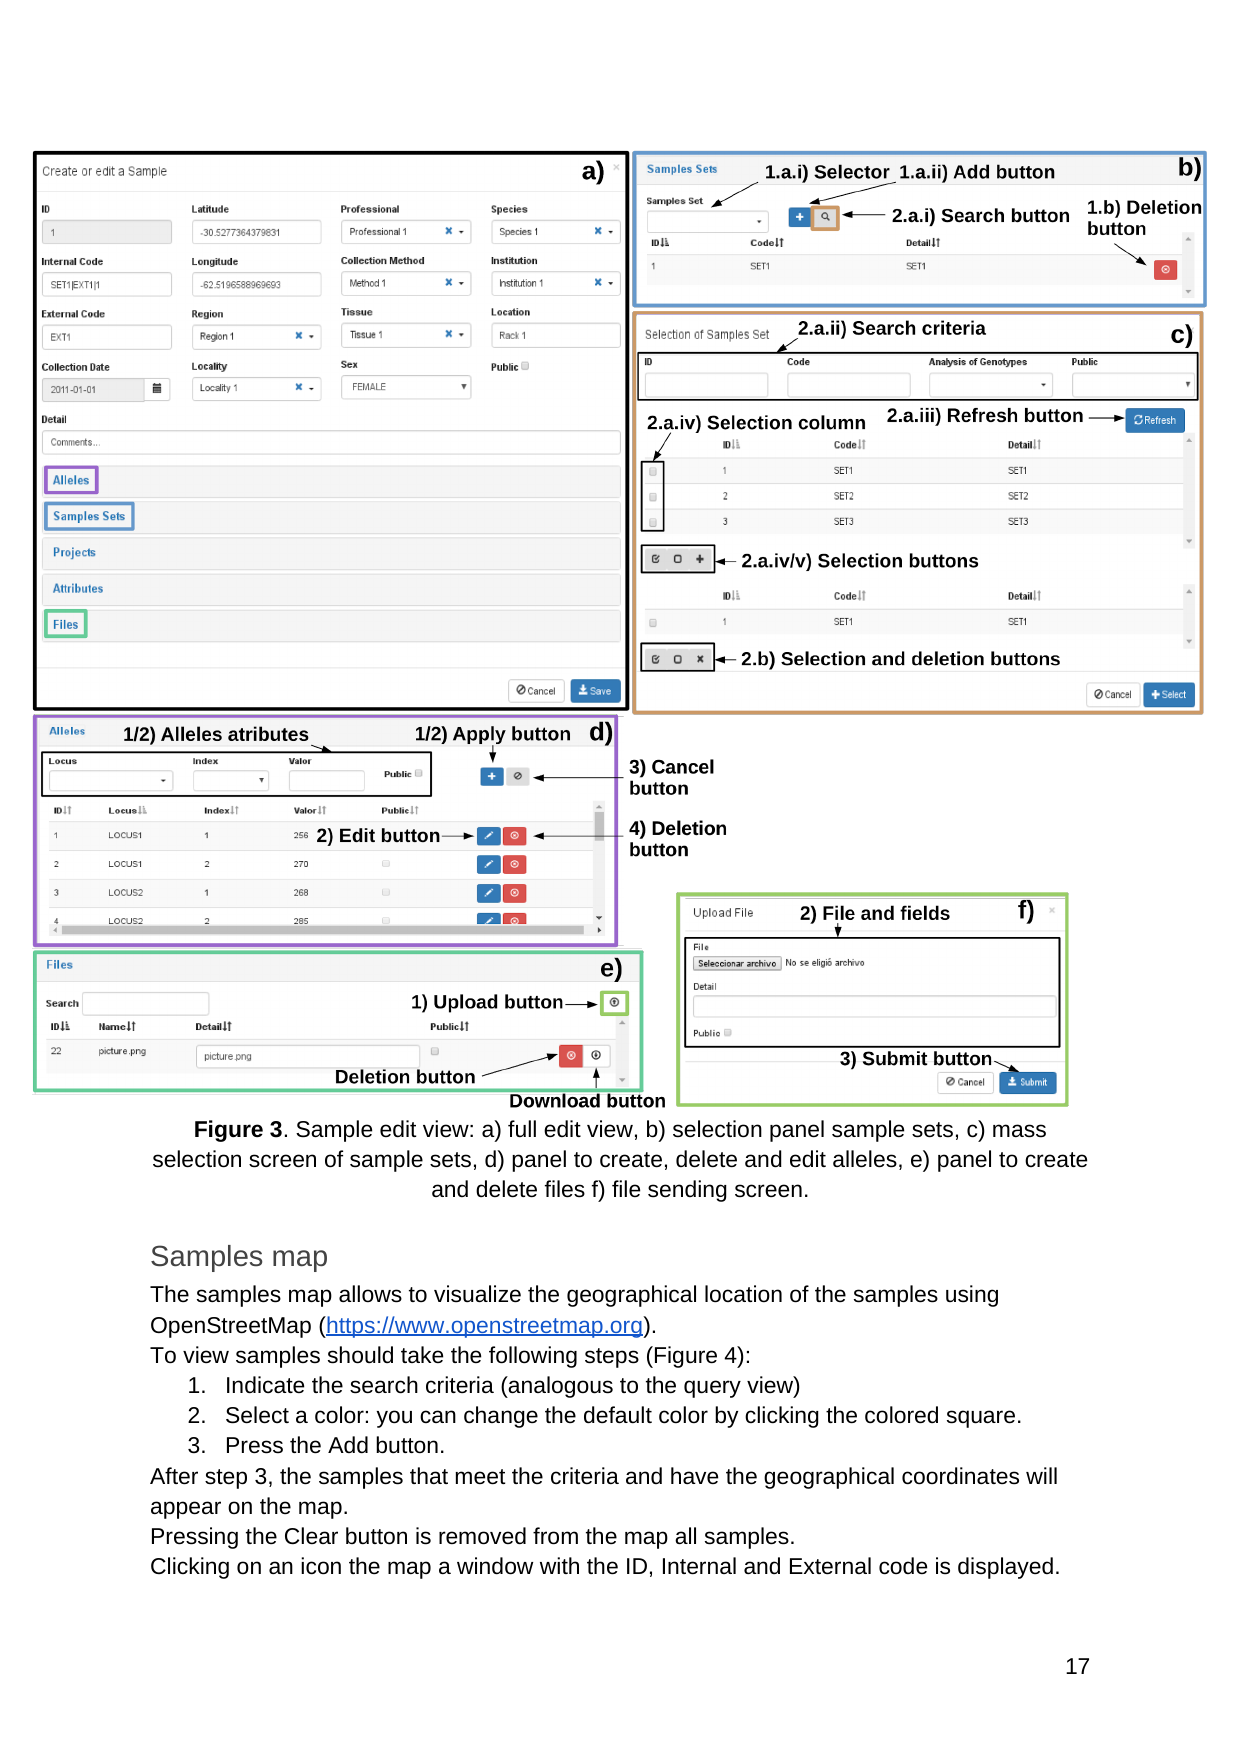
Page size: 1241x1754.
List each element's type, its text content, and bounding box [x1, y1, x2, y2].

subtitle Samples map [150, 1239, 1090, 1273]
text The samples map allows to visualize the geographical location of the samples using OpenStreetMap (https://www.openstreetmap.org). [150, 1281, 1090, 1338]
text To view samples should take the following steps (Figure 4): [150, 1342, 1090, 1368]
list Indicate the search criteria (analogous to the query view) [187, 1372, 1090, 1398]
text After step 3, the samples that meet the criteria and have the geographical coordinates will appear on the map. [150, 1463, 1090, 1519]
list Press the Add button. [187, 1432, 1090, 1459]
picture [32, 150, 1212, 1112]
list Select a color: you can change the default color by clicking the colored square. [187, 1402, 1090, 1428]
text Pressing the Clear button is removed from the map all samples. [150, 1523, 1090, 1549]
text Clicking on an icon the map a window with the ID, Internal and External code is displayed. [150, 1553, 1090, 1579]
text Figure 3. Sample edit view: a) full edit view, b) selection panel sample sets, c) mass selection screen of sample sets, d) panel to create, delete and edit alleles, e) panel to create and delete files f) file sending screen. [150, 1116, 1090, 1202]
